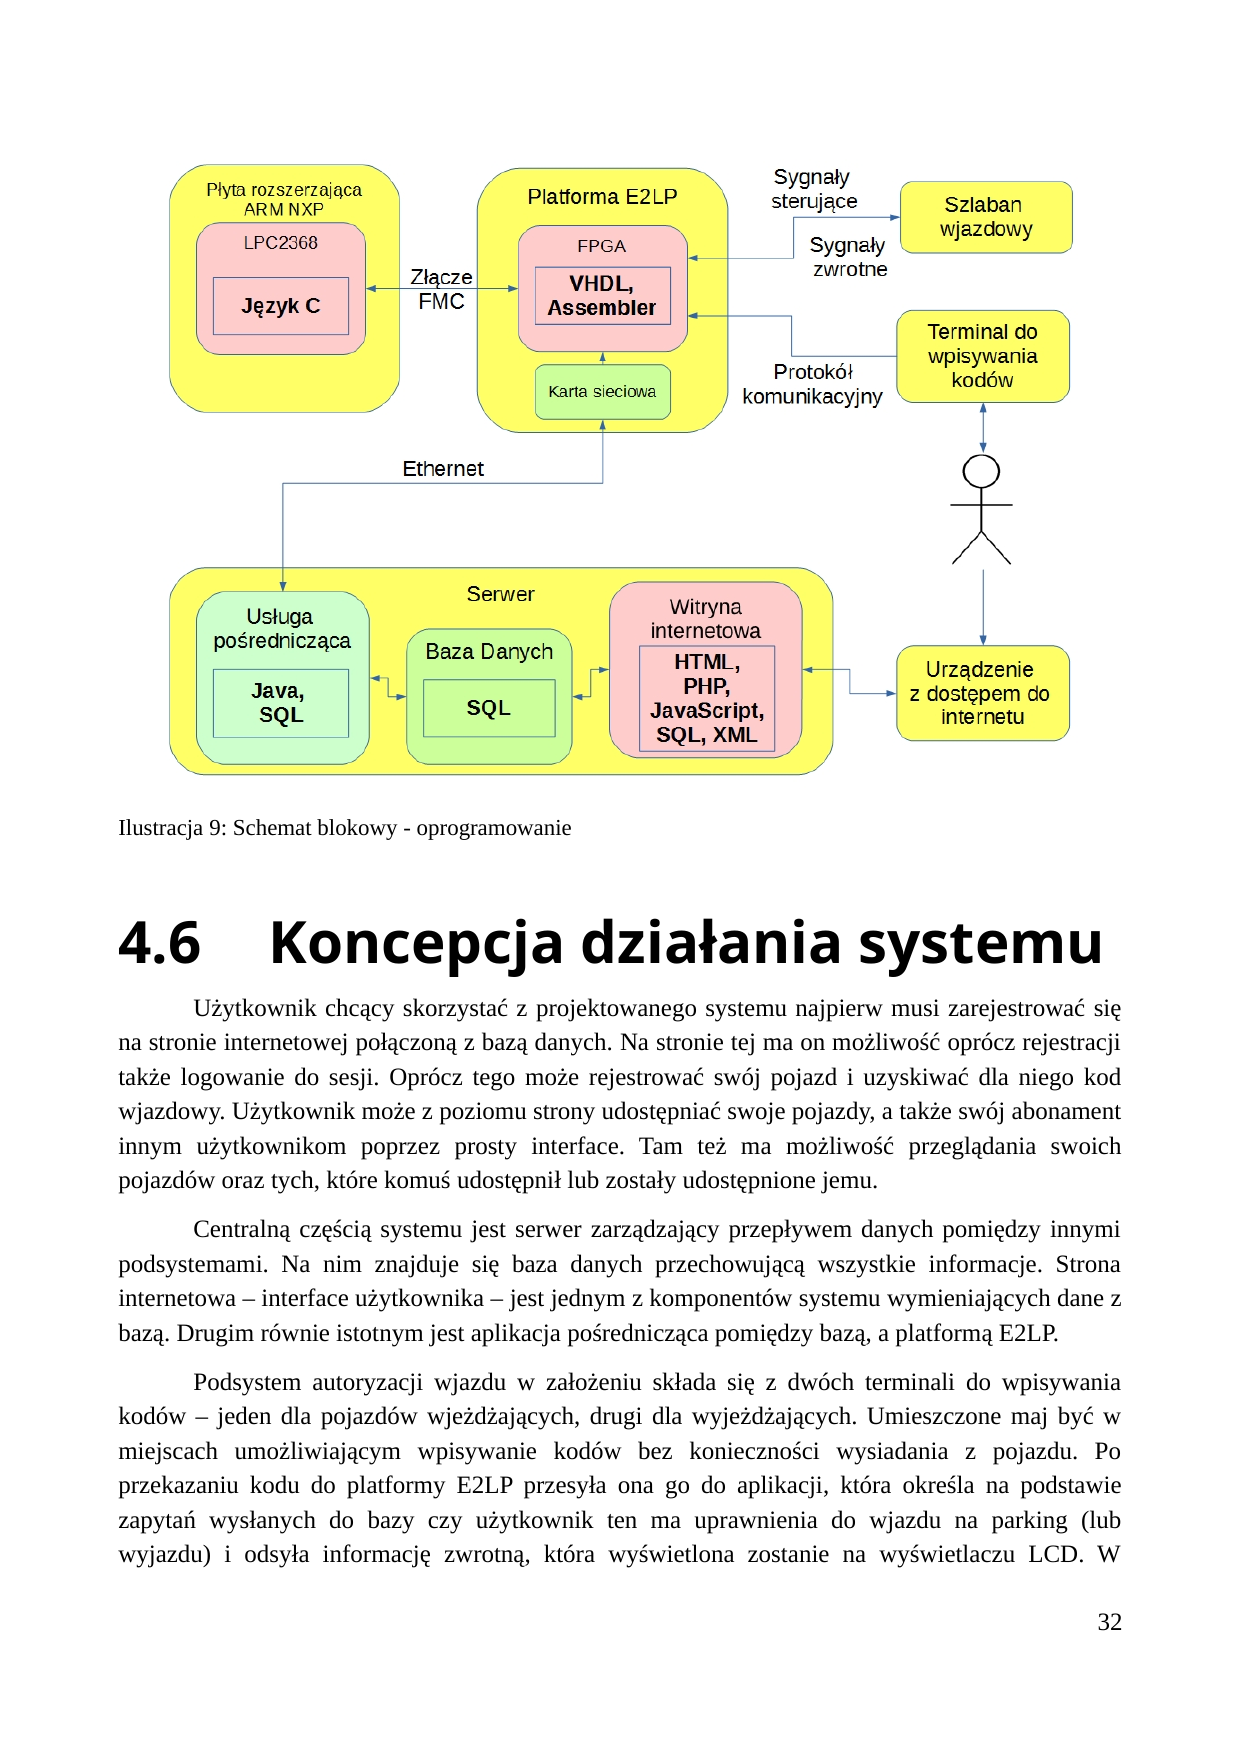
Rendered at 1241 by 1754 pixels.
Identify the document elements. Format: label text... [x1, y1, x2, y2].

text Użytkownik chcący skorzystać z projektowanego systemu najpierw musi zarejestrować się na stronie internetowej połączoną z bazą danych. Na stronie tej ma on możliwość oprócz rejestracji także logowanie do sesji. Oprócz tego może rejestrować swój pojazd i uzyskiwać dla niego kod wjazdowy. Użytkownik może z poziomu strony udostępniać swoje pojazdy, a także swój abonament innym użytkownikom poprzez prosty interface. Tam też ma możliwość przeglądania swoich pojazdów oraz tych, które komuś udostępnił lub zostały udostępnione jemu. [118, 993, 1122, 1194]
subtitle Koncepcja działania systemu [118, 901, 1122, 980]
picture [118, 130, 1123, 814]
text Podsystem autoryzacji wjazdu w założeniu składa się z dwóch terminali do wpisywania kodów – jeden dla pojazdów wjeżdżających, drugi dla wyjeżdżających. Umieszczone maj być w miejscach umożliwiającym wpisywanie kodów bez konieczności wysiadania z pojazdu. Po przekazaniu kodu do platformy E2LP przesyła ona go do aplikacji, która określa na podstawie zapytań wysłanych do bazy czy użytkownik ten ma uprawnienia do wjazdu na parking (lub wyjazdu) i odsyła informację zwrotną, która wyświetlona zostanie na wyświetlaczu LCD. W [118, 1367, 1122, 1568]
text Ilustracja 9: Schemat blokowy - oprogramowanie [118, 814, 1122, 840]
text Centralną częścią systemu jest serwer zarządzający przepływem danych pomiędzy innymi podsystemami. Na nim znajduje się baza danych przechowującą wszystkie informacje. Strona internetowa – interface użytkownika – jest jednym z komponentów systemu wymieniających dane z bazą. Drugim równie istotnym jest aplikacja pośrednicząca pomiędzy bazą, a platformą E2LP. [118, 1214, 1122, 1347]
